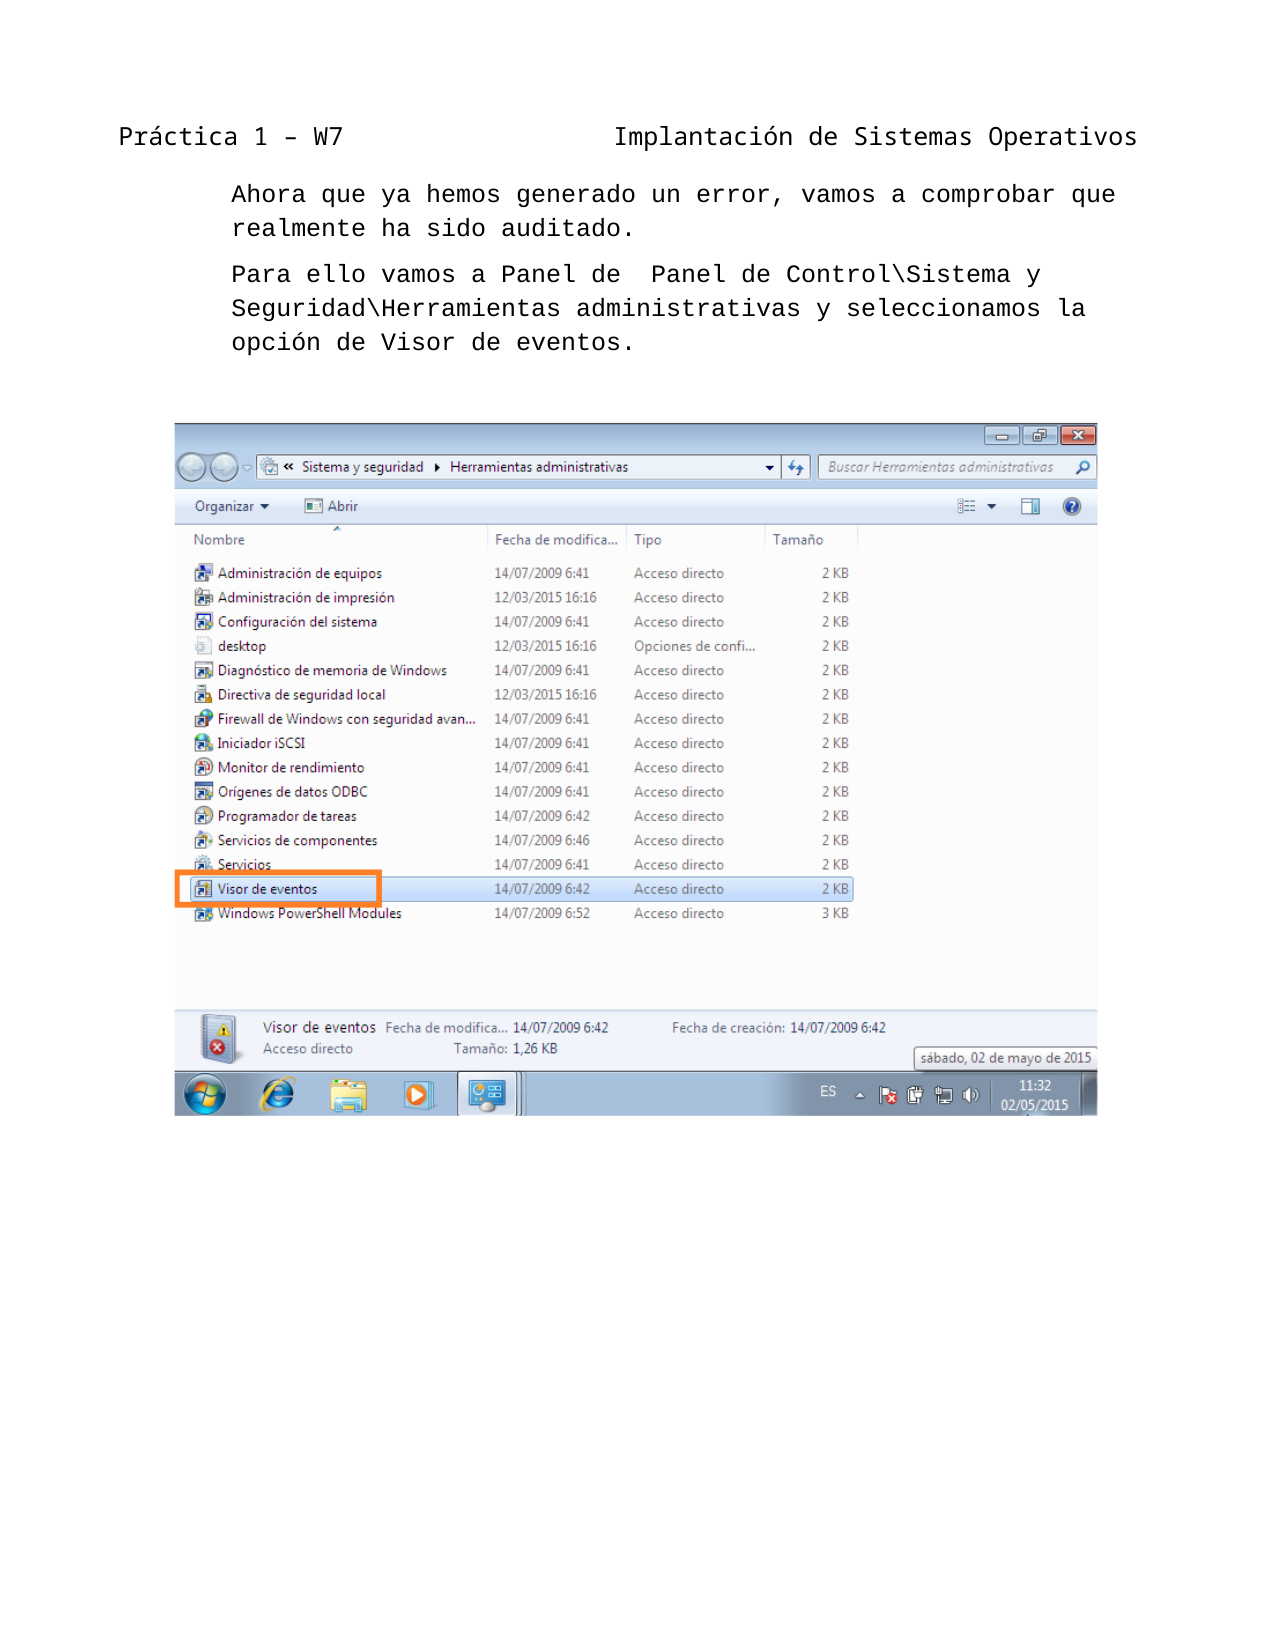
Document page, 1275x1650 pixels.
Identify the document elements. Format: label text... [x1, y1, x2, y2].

picture [174, 422, 1101, 1124]
text Para ello vamos a Panel de Panel de Control\Sistema y Seguridad\Herramientas administrativas y seleccionamos la opción de Visor de eventos. [231, 262, 1157, 358]
text Ahora que ya hemos generado un error, vamos a comprobar que realmente ha sido auditado. [231, 182, 1157, 244]
